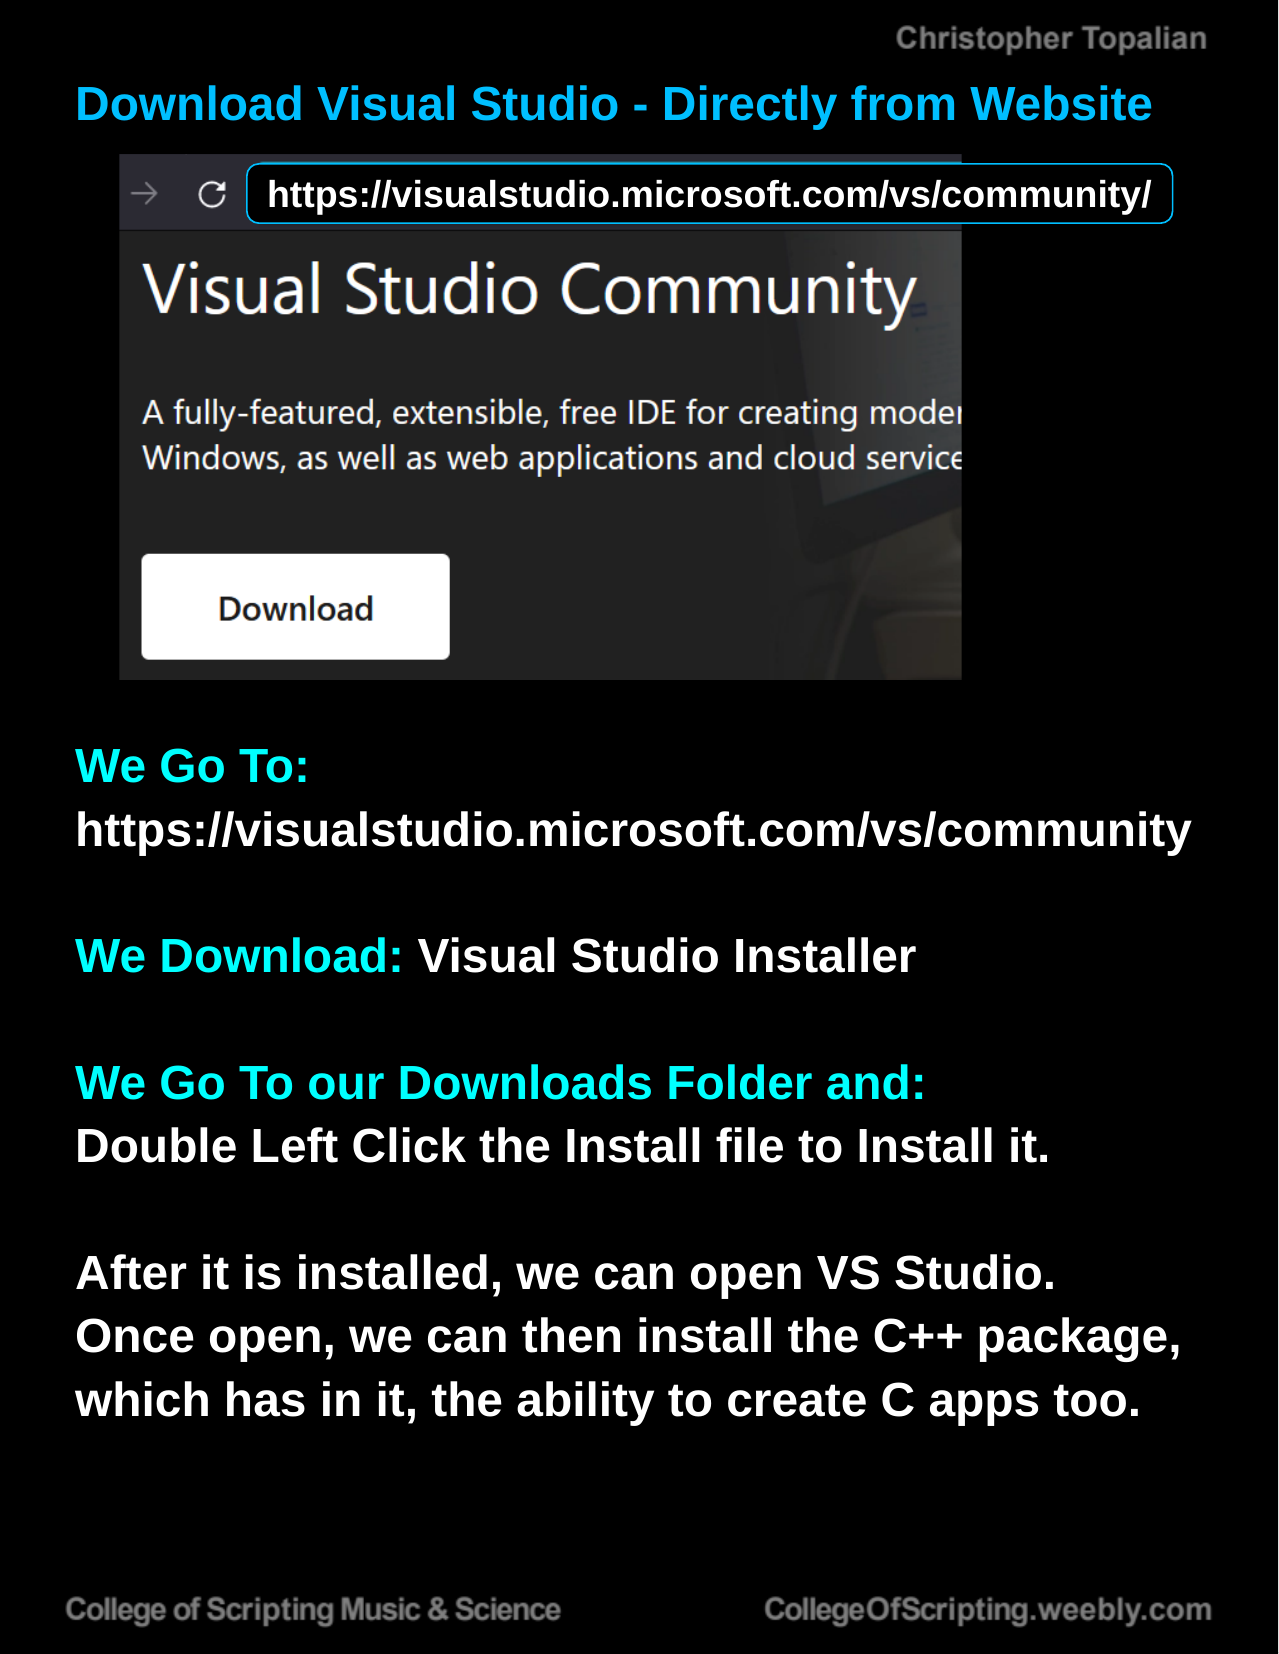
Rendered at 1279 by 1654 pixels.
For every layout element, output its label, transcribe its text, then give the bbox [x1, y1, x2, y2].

text We Download: Visual Studio Installer [75, 928, 1203, 983]
subtitle Download Visual Studio - Directly from Website [75, 75, 1203, 130]
text Once open, we can then install the C++ package, which has in it, the ability to create C apps too. [75, 1308, 1203, 1426]
picture [119, 154, 962, 680]
text After it is installed, we can open VS Studio. [75, 1244, 1203, 1300]
text We Go To: https://visualstudio.microsoft.com/vs/community [75, 738, 1203, 856]
text We Go To our Downloads Folder and: [75, 1054, 1203, 1110]
text Double Left Click the Install file to Install it. [75, 1118, 1203, 1173]
